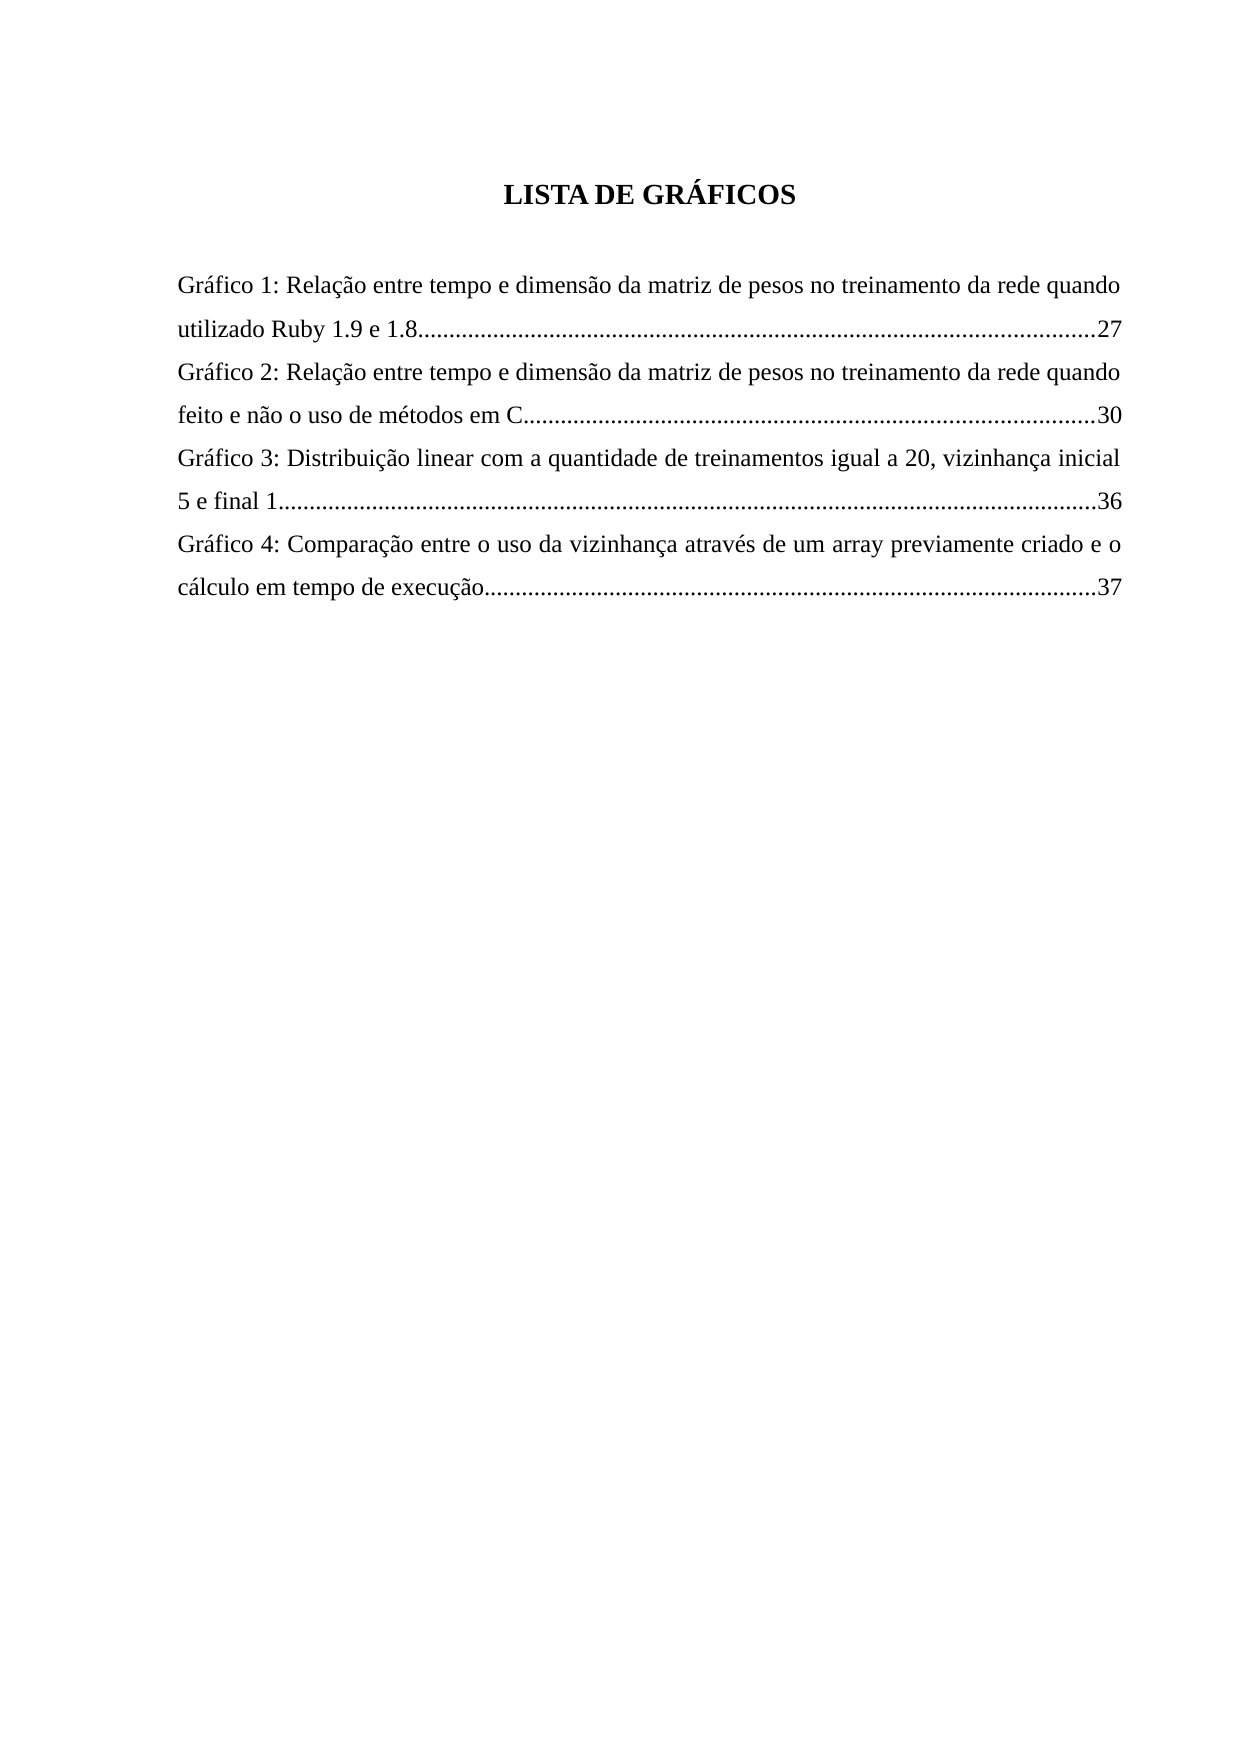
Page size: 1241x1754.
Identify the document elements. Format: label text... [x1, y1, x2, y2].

text Gráfico 3: Distribuição linear com a quantidade de treinamentos igual a 20, vizinhança inicial 5 e final 1. 36 [177, 443, 1122, 515]
text LISTA DE GRÁFICOS [177, 177, 1122, 211]
text Gráfico 2: Relação entre tempo e dimensão da matriz de pesos no treinamento da rede quando feito e não o uso de métodos em C. 30 [177, 357, 1122, 429]
text Gráfico 4: Comparação entre o uso da vizinhança através de um array previamente criado e o cálculo em tempo de execução. 37 [177, 529, 1122, 601]
text Gráfico 1: Relação entre tempo e dimensão da matriz de pesos no treinamento da rede quando utilizado Ruby 1.9 e 1.8. 27 [177, 271, 1122, 342]
